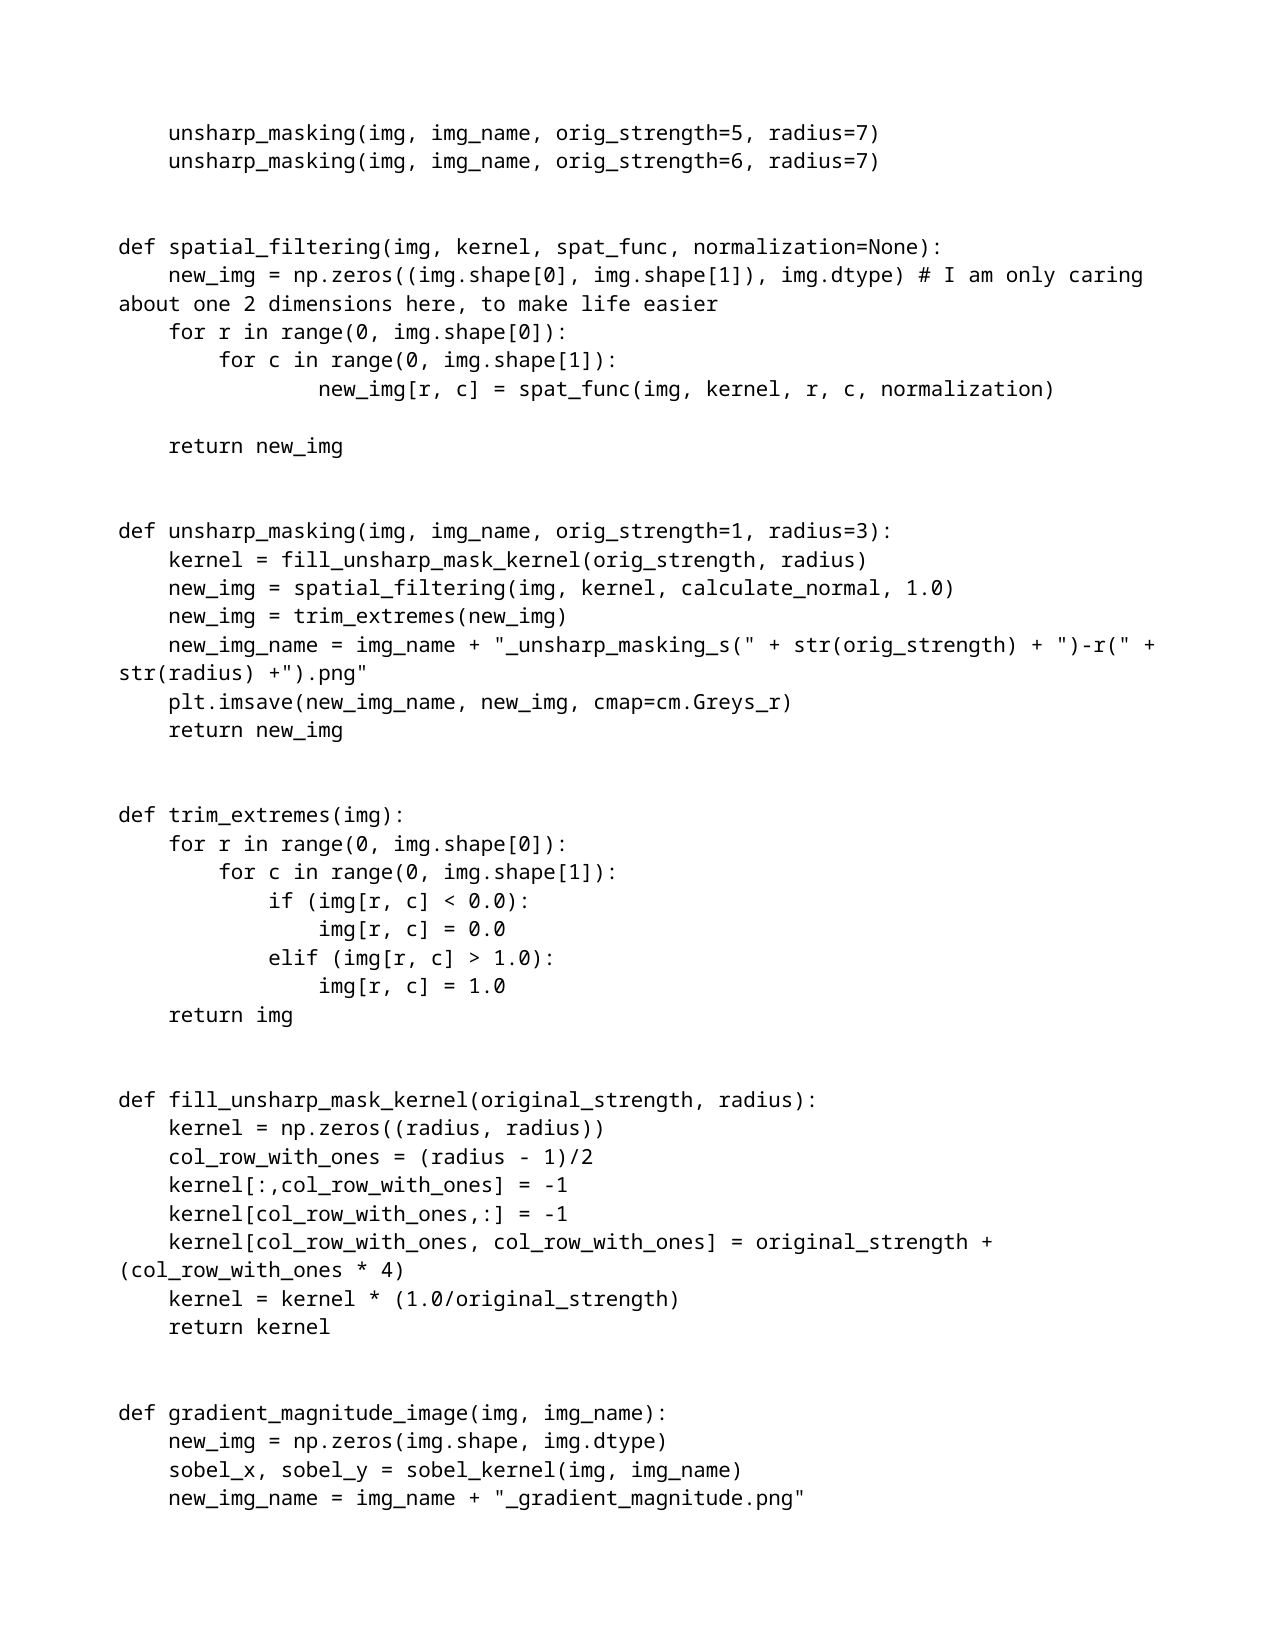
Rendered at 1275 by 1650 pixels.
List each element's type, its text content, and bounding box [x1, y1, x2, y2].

text def trim_extremes(img): [118, 801, 1157, 829]
text def gradient_magnitude_image(img, img_name): [118, 1398, 1157, 1426]
text for r in range(0, img.shape[0]): [118, 829, 1157, 857]
text unsharp_masking(img, img_name, orig_strength=5, radius=7) [118, 118, 1157, 147]
text kernel[col_row_with_ones,:] = -1 [118, 1199, 1157, 1227]
text new_img[r, c] = spat_func(img, kernel, r, c, normalization) [118, 374, 1157, 402]
text return new_img [118, 715, 1157, 744]
text return new_img [118, 431, 1157, 459]
text def spatial_filtering(img, kernel, spat_func, normalization=None): [118, 232, 1157, 260]
text def fill_unsharp_mask_kernel(original_strength, radius): [118, 1085, 1157, 1113]
text for r in range(0, img.shape[0]): [118, 317, 1157, 346]
text col_row_with_ones = (radius - 1)/2 [118, 1142, 1157, 1170]
text unsharp_masking(img, img_name, orig_strength=6, radius=7) [118, 147, 1157, 175]
text for c in range(0, img.shape[1]): [118, 346, 1157, 374]
text new_img = np.zeros((img.shape[0], img.shape[1]), img.dtype) # I am only caring about one 2 dimensions here, to make life easier [118, 260, 1157, 317]
text kernel = np.zeros((radius, radius)) [118, 1113, 1157, 1142]
text kernel[col_row_with_ones, col_row_with_ones] = original_strength + (col_row_with_ones * 4) [118, 1227, 1157, 1284]
text new_img_name = img_name + "_gradient_magnitude.png" [118, 1483, 1157, 1512]
text new_img_name = img_name + "_unsharp_masking_s(" + str(orig_strength) + ")-r(" + str(radius) +").png" [118, 630, 1157, 687]
text for c in range(0, img.shape[1]): [118, 857, 1157, 886]
text img[r, c] = 1.0 [118, 971, 1157, 1000]
text return kernel [118, 1312, 1157, 1341]
text img[r, c] = 0.0 [118, 914, 1157, 943]
text kernel[:,col_row_with_ones] = -1 [118, 1170, 1157, 1199]
text new_img = trim_extremes(new_img) [118, 602, 1157, 630]
text return img [118, 1000, 1157, 1028]
text kernel = fill_unsharp_mask_kernel(orig_strength, radius) [118, 545, 1157, 573]
text elif (img[r, c] > 1.0): [118, 943, 1157, 971]
text kernel = kernel * (1.0/original_strength) [118, 1284, 1157, 1312]
text new_img = np.zeros(img.shape, img.dtype) [118, 1426, 1157, 1455]
text sobel_x, sobel_y = sobel_kernel(img, img_name) [118, 1455, 1157, 1483]
text if (img[r, c] < 0.0): [118, 886, 1157, 914]
text def unsharp_masking(img, img_name, orig_strength=1, radius=3): [118, 516, 1157, 545]
text new_img = spatial_filtering(img, kernel, calculate_normal, 1.0) [118, 573, 1157, 602]
text plt.imsave(new_img_name, new_img, cmap=cm.Greys_r) [118, 687, 1157, 715]
